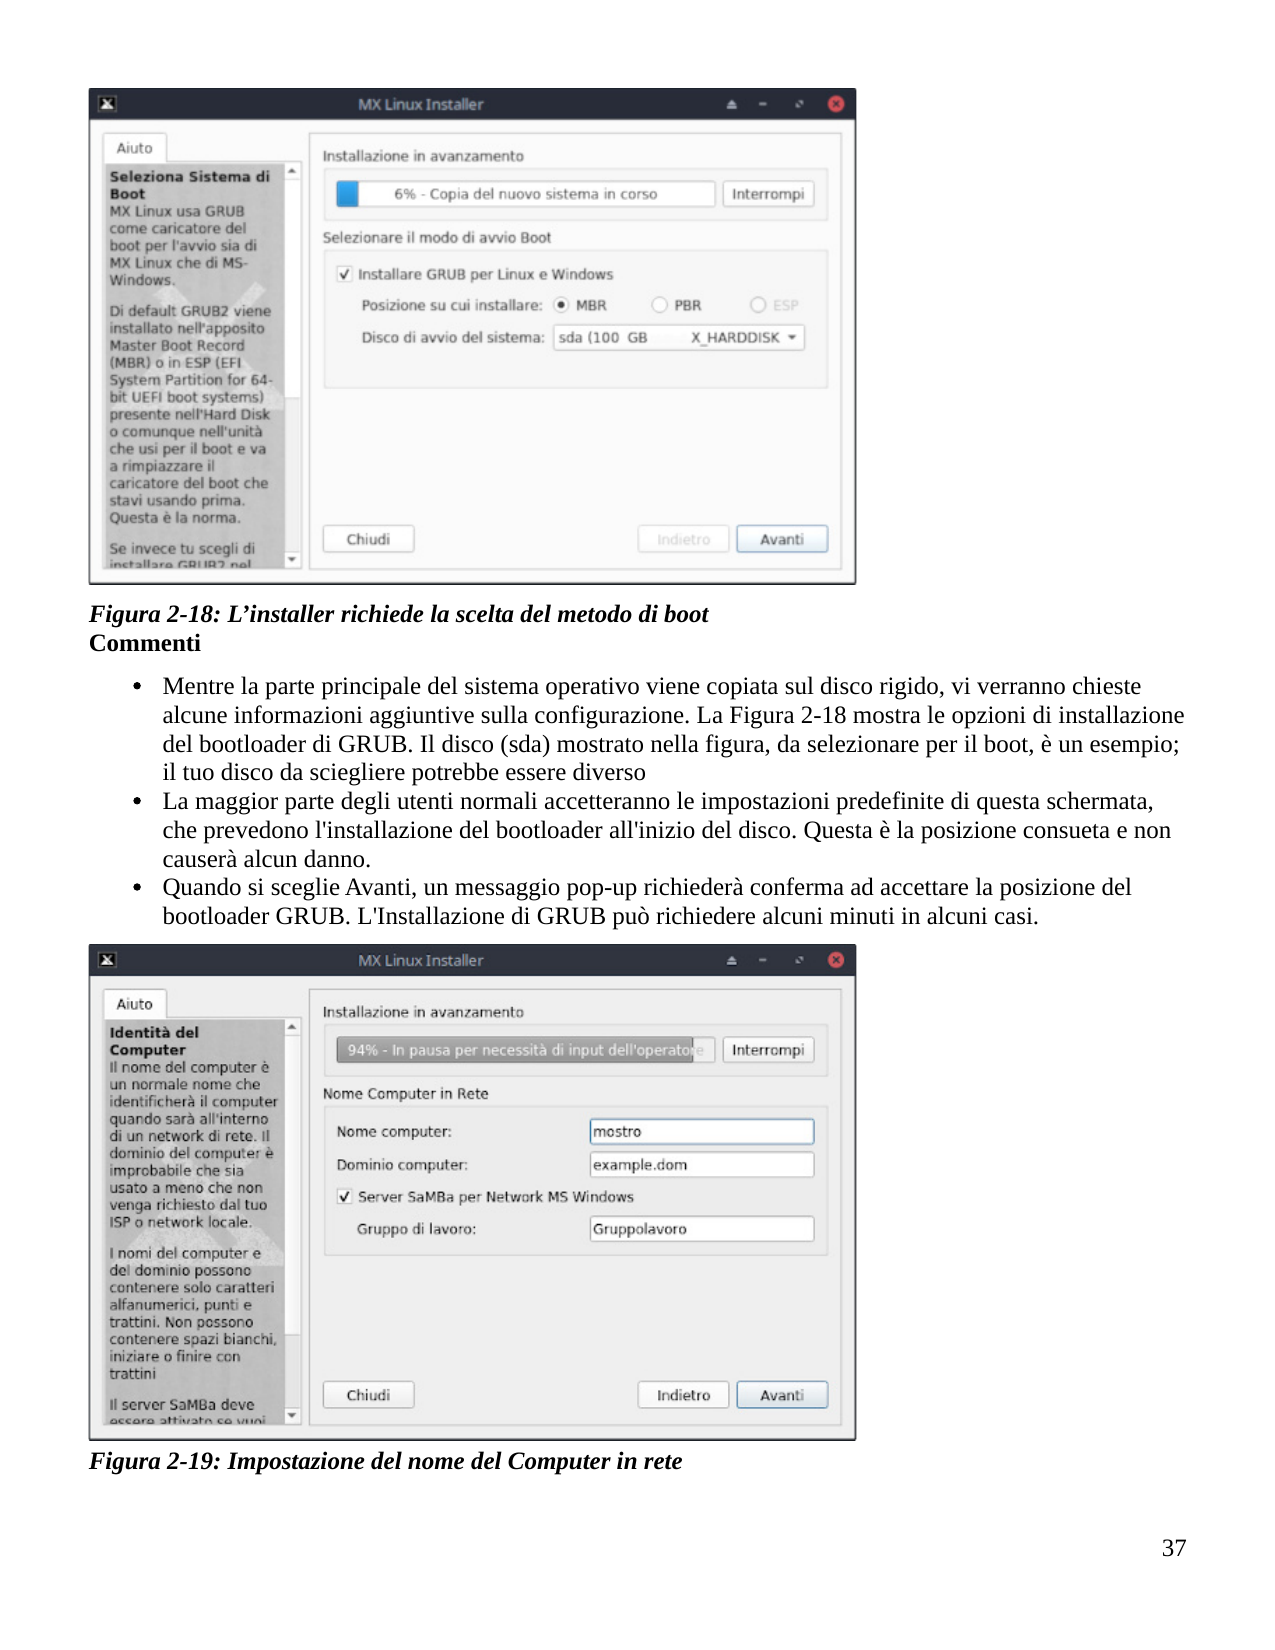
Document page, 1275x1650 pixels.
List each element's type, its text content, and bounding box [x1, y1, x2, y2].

picture [88, 944, 857, 1441]
list Quando si sceglie Avanti, un messaggio pop-up richiederà conferma ad accettare la posizione del bootloader GRUB. L'Installazione di GRUB può richiedere alcuni minuti in alcuni casi. [133, 872, 1186, 930]
text Commenti [88, 628, 1186, 657]
text Figura 2-19: Impostazione del nome del Computer in rete [88, 1446, 1186, 1475]
text Figura 2-18: L’installer richiede la scelta del metodo di boot [88, 599, 1186, 628]
list Mentre la parte principale del sistema operativo viene copiata sul disco rigido, vi verranno chieste alcune informazioni aggiuntive sulla configurazione. La Figura 2-18 mostra le opzioni di installazione del bootloader di GRUB. Il disco (sda) mostrato nella figura, da selezionare per il boot, è un esempio; il tuo disco da sciegliere potrebbe essere diverso [133, 671, 1186, 786]
picture [88, 88, 857, 585]
list La maggior parte degli utenti normali accetteranno le impostazioni predefinite di questa schermata, che prevedono l'installazione del bootloader all'inizio del disco. Questa è la posizione consueta e non causerà alcun danno. [133, 786, 1186, 872]
